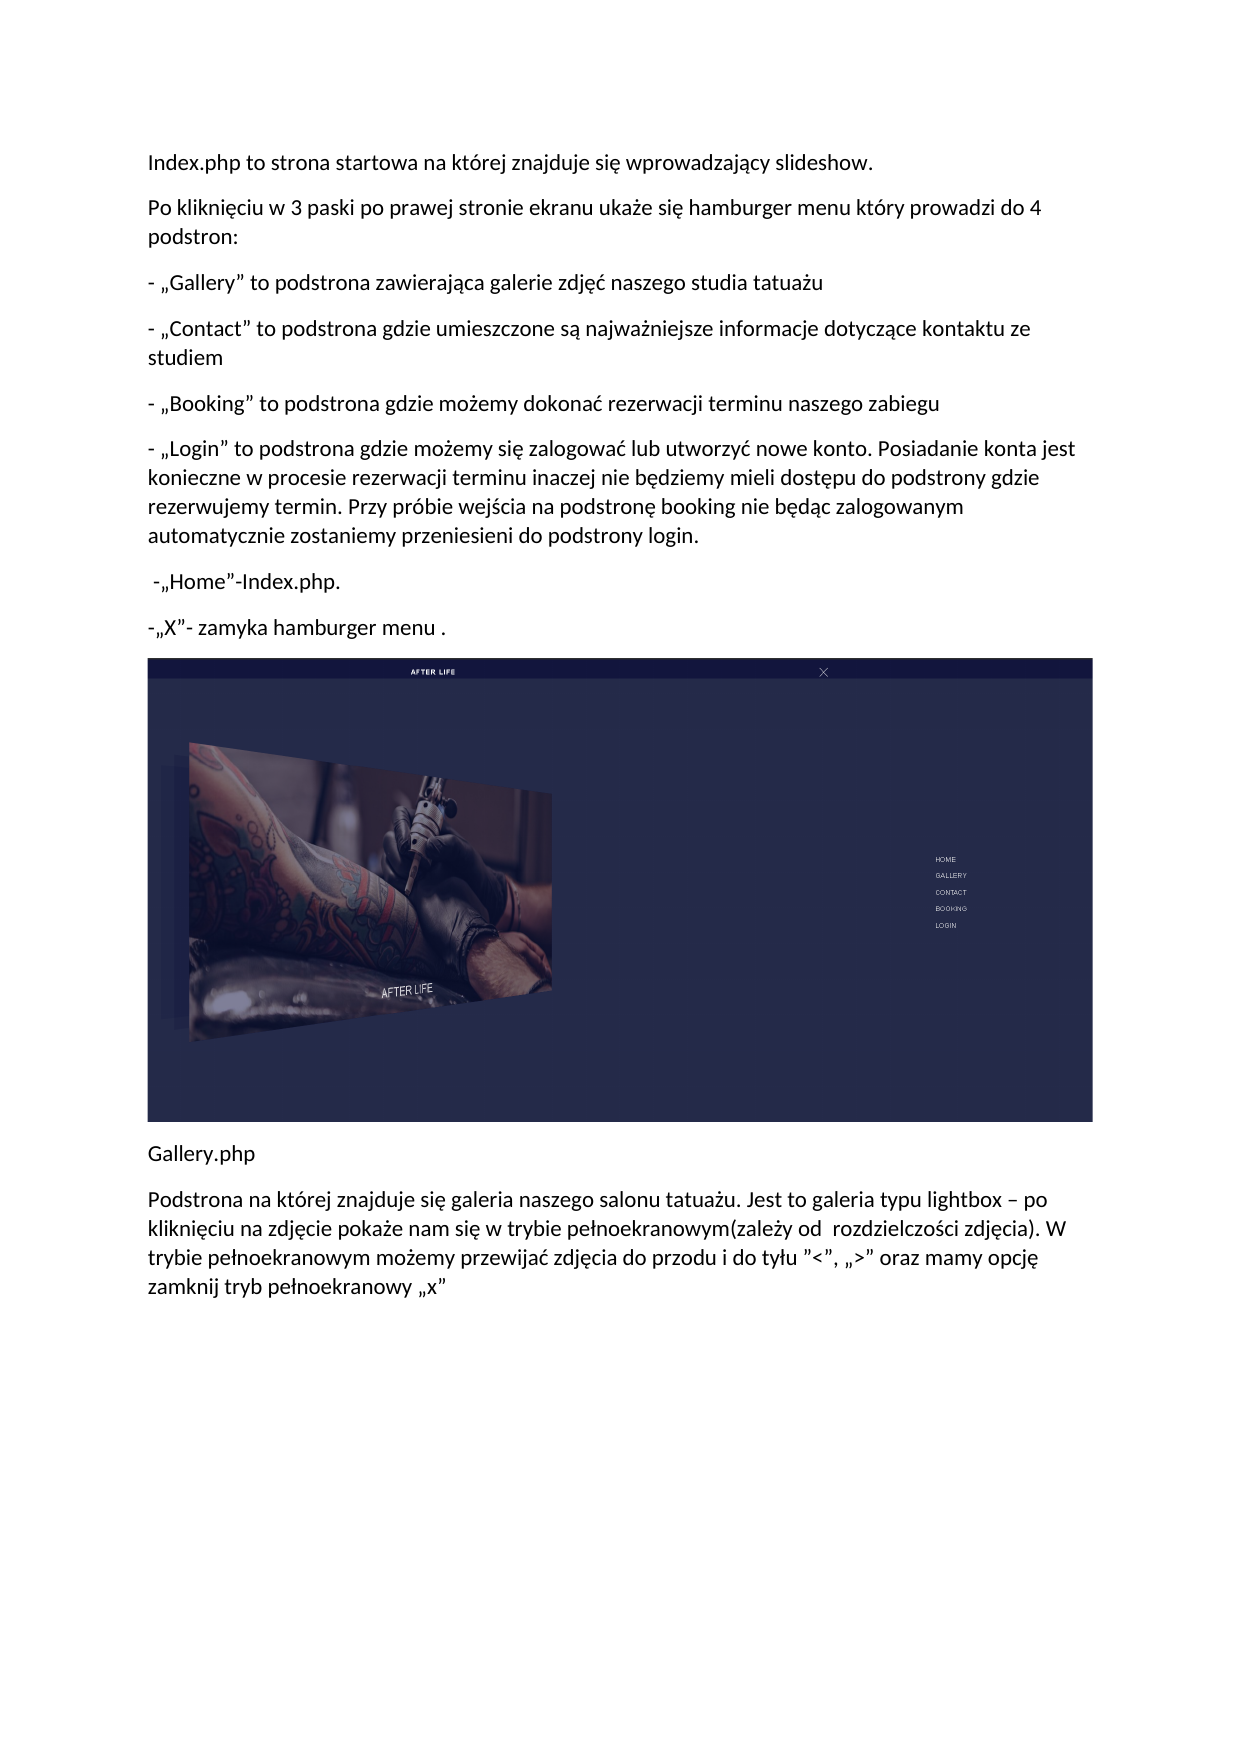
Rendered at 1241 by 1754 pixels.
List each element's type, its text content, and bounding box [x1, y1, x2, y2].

text Po kliknięciu w 3 paski po prawej stronie ekranu ukaże się hamburger menu który prowadzi do 4 podstron: [148, 193, 1093, 250]
text Gallery.php [148, 1139, 1093, 1168]
text - „Booking” to podstrona gdzie możemy dokonać rezerwacji terminu naszego zabiegu [148, 389, 1093, 417]
text - „Contact” to podstrona gdzie umieszczone są najważniejsze informacje dotyczące kontaktu ze studiem [148, 314, 1093, 371]
text -„X”- zamyka hamburger menu . [148, 613, 1093, 641]
text -„Home”-Index.php. [148, 567, 1093, 595]
text - „Login” to podstrona gdzie możemy się zalogować lub utworzyć nowe konto. Posiadanie konta jest konieczne w procesie rezerwacji terminu inaczej nie będziemy mieli dostępu do podstrony gdzie rezerwujemy termin. Przy próbie wejścia na podstronę booking nie będąc zalogowanym automatycznie zostaniemy przeniesieni do podstrony login. [148, 434, 1093, 549]
text Index.php to strona startowa na której znajduje się wprowadzający slideshow. [148, 148, 1093, 176]
text Podstrona na której znajduje się galeria naszego salonu tatuażu. Jest to galeria typu lightbox – po kliknięciu na zdjęcie pokaże nam się w trybie pełnoekranowym(zależy od rozdzielczości zdjęcia). W trybie pełnoekranowym możemy przewijać zdjęcia do przodu i do tyłu ”<”, „>” oraz mamy opcję zamknij tryb pełnoekranowy „x” [148, 1185, 1093, 1301]
text - „Gallery” to podstrona zawierająca galerie zdjęć naszego studia tatuażu [148, 268, 1093, 296]
